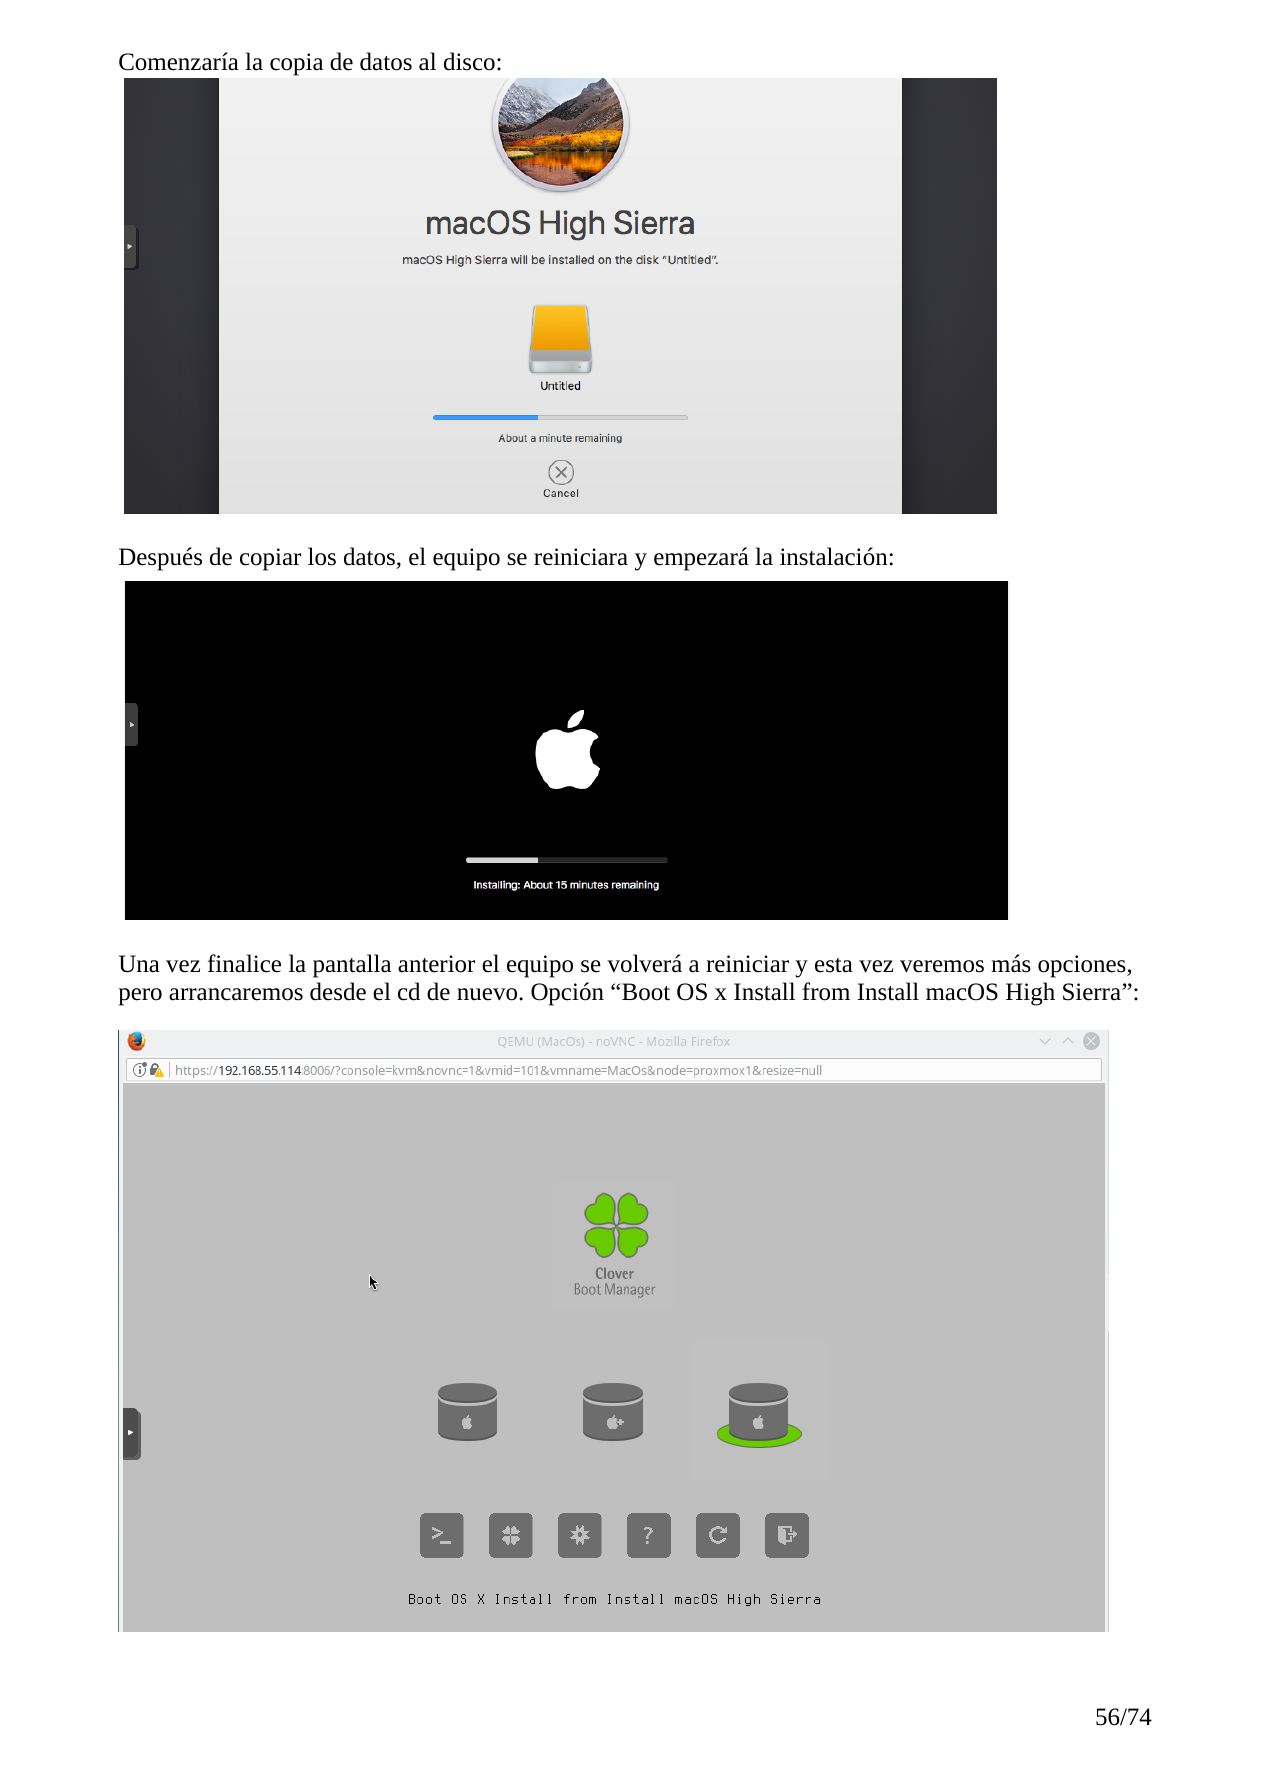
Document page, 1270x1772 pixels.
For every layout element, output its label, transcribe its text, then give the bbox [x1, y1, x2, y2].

picture [118, 1030, 1109, 1632]
picture [124, 78, 997, 514]
picture [124, 581, 1010, 920]
text Una vez finalice la pantalla anterior el equipo se volverá a reiniciar y esta vez veremos más opciones, pero arrancaremos desde el cd de nuevo. Opción “Boot OS x Install from Install macOS High Sierra”: [118, 949, 1152, 1006]
text Comenzaría la copia de datos al disco: [118, 47, 1152, 76]
text Después de copiar los datos, el equipo se reiniciara y empezará la instalación: [118, 542, 1152, 571]
